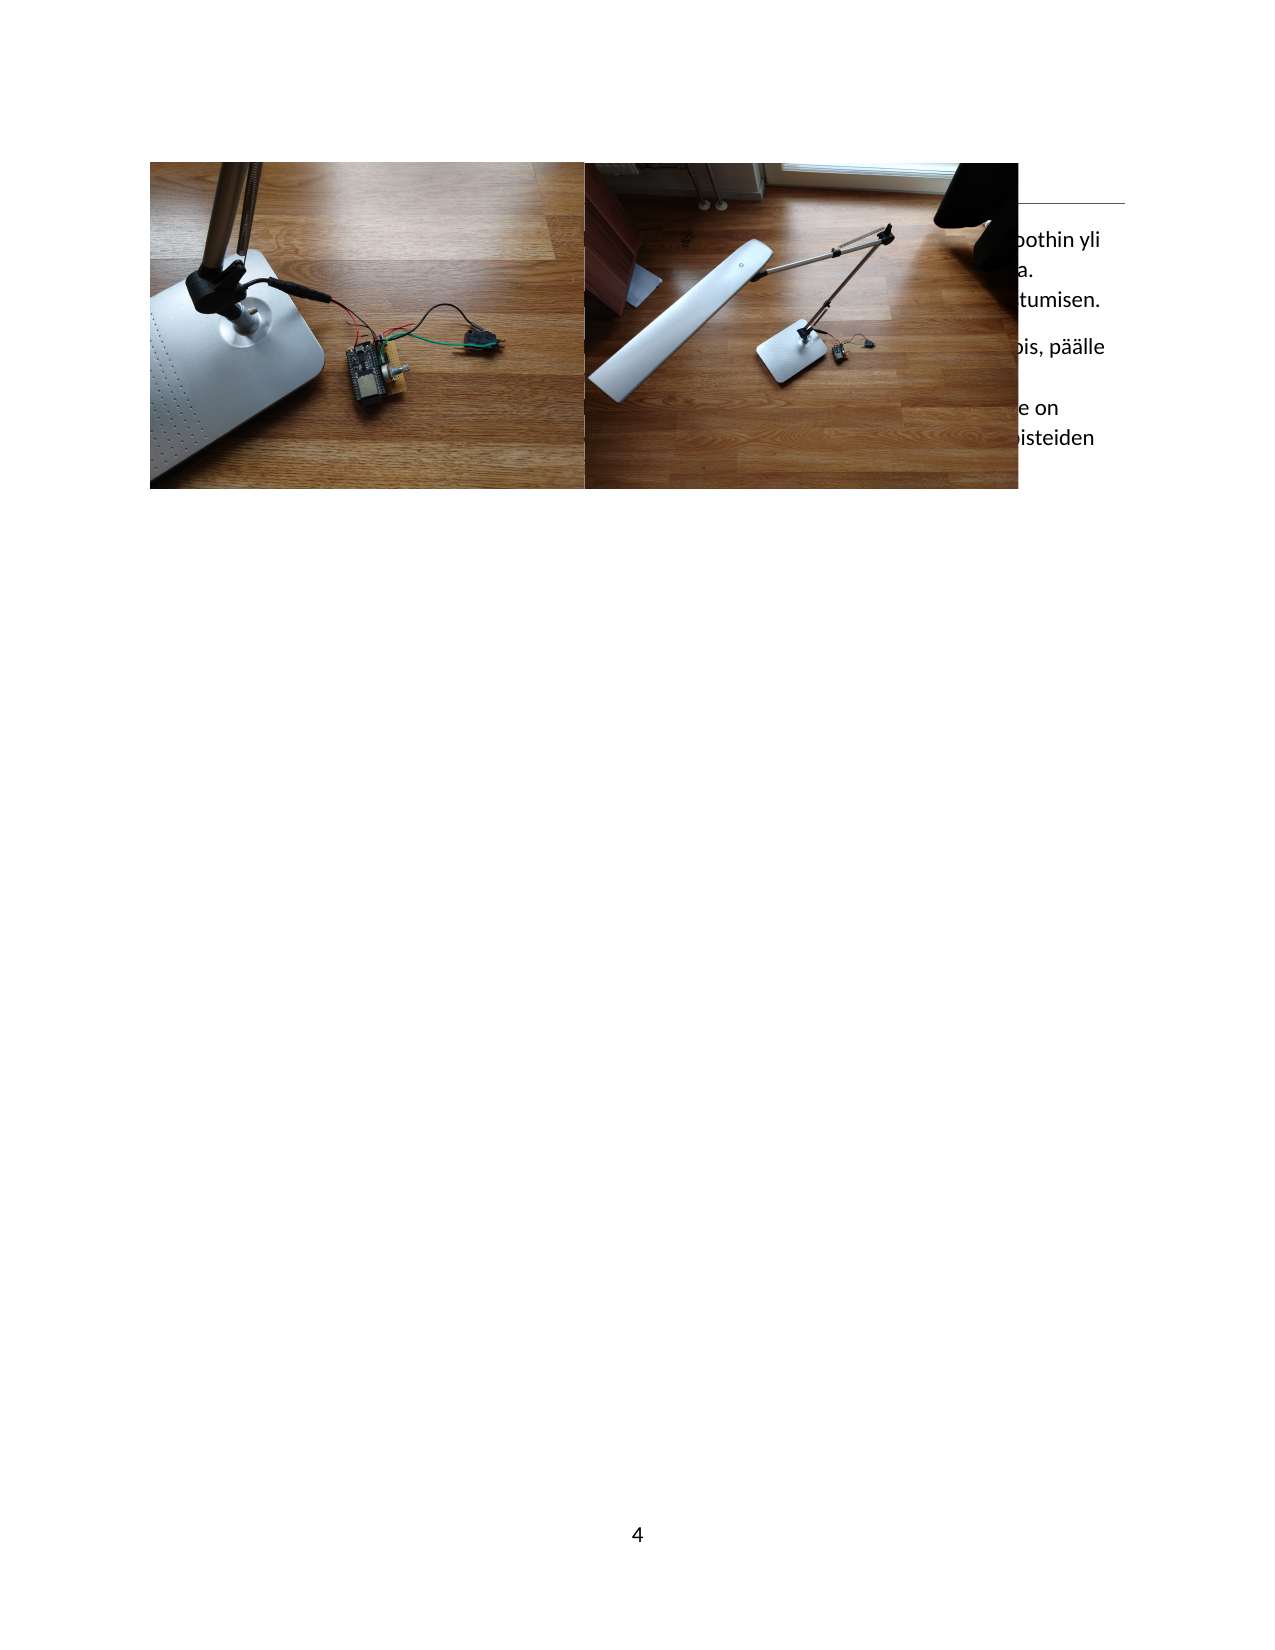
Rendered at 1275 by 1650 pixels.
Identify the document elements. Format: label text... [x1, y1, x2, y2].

picture [150, 162, 1019, 489]
subtitle Laitteen ohjelmisto [150, 150, 1125, 203]
text ESP32 ohjaa MOSFETia ja käyttää sitä PWM-hakkurina. ESP32 itse saa ohjauksensa joko Bluetoothin yli tai potentiometriltä ja mikrokytkimeltä, jotka ajavat virtakytkimen ja kirkkaudensäädön virkoja. Viimeisenä säädetty ohjaus on etusijalla, ja mekaaniset ohjaimet ohittavat ohjelmoidun kirkastumisen. [1019, 225, 1125, 313]
text Laite vastaanottaa Bluetoothin kautta yksinkertaisia signaaleja, mahdolliset komennot ovat pois, päälle <kirkkaus> ja ohjelmoitu kirkastuminen <hallintapisteet>. Laite lukee jatkuvasti kytkimen ja potentiometrin asentoa, ja päivittää PWM-aliohjelman ohjausarvon niiden mukaisesti. Jos laite on vastaanottanut viestin, se asettaa kirkkauden sen mukaisesti tai alkaa interpoloimaan ohjauspisteiden välilä. Interpolaatio keskeytyy, jos laite saa muita ohjauksia. [1019, 332, 1125, 481]
